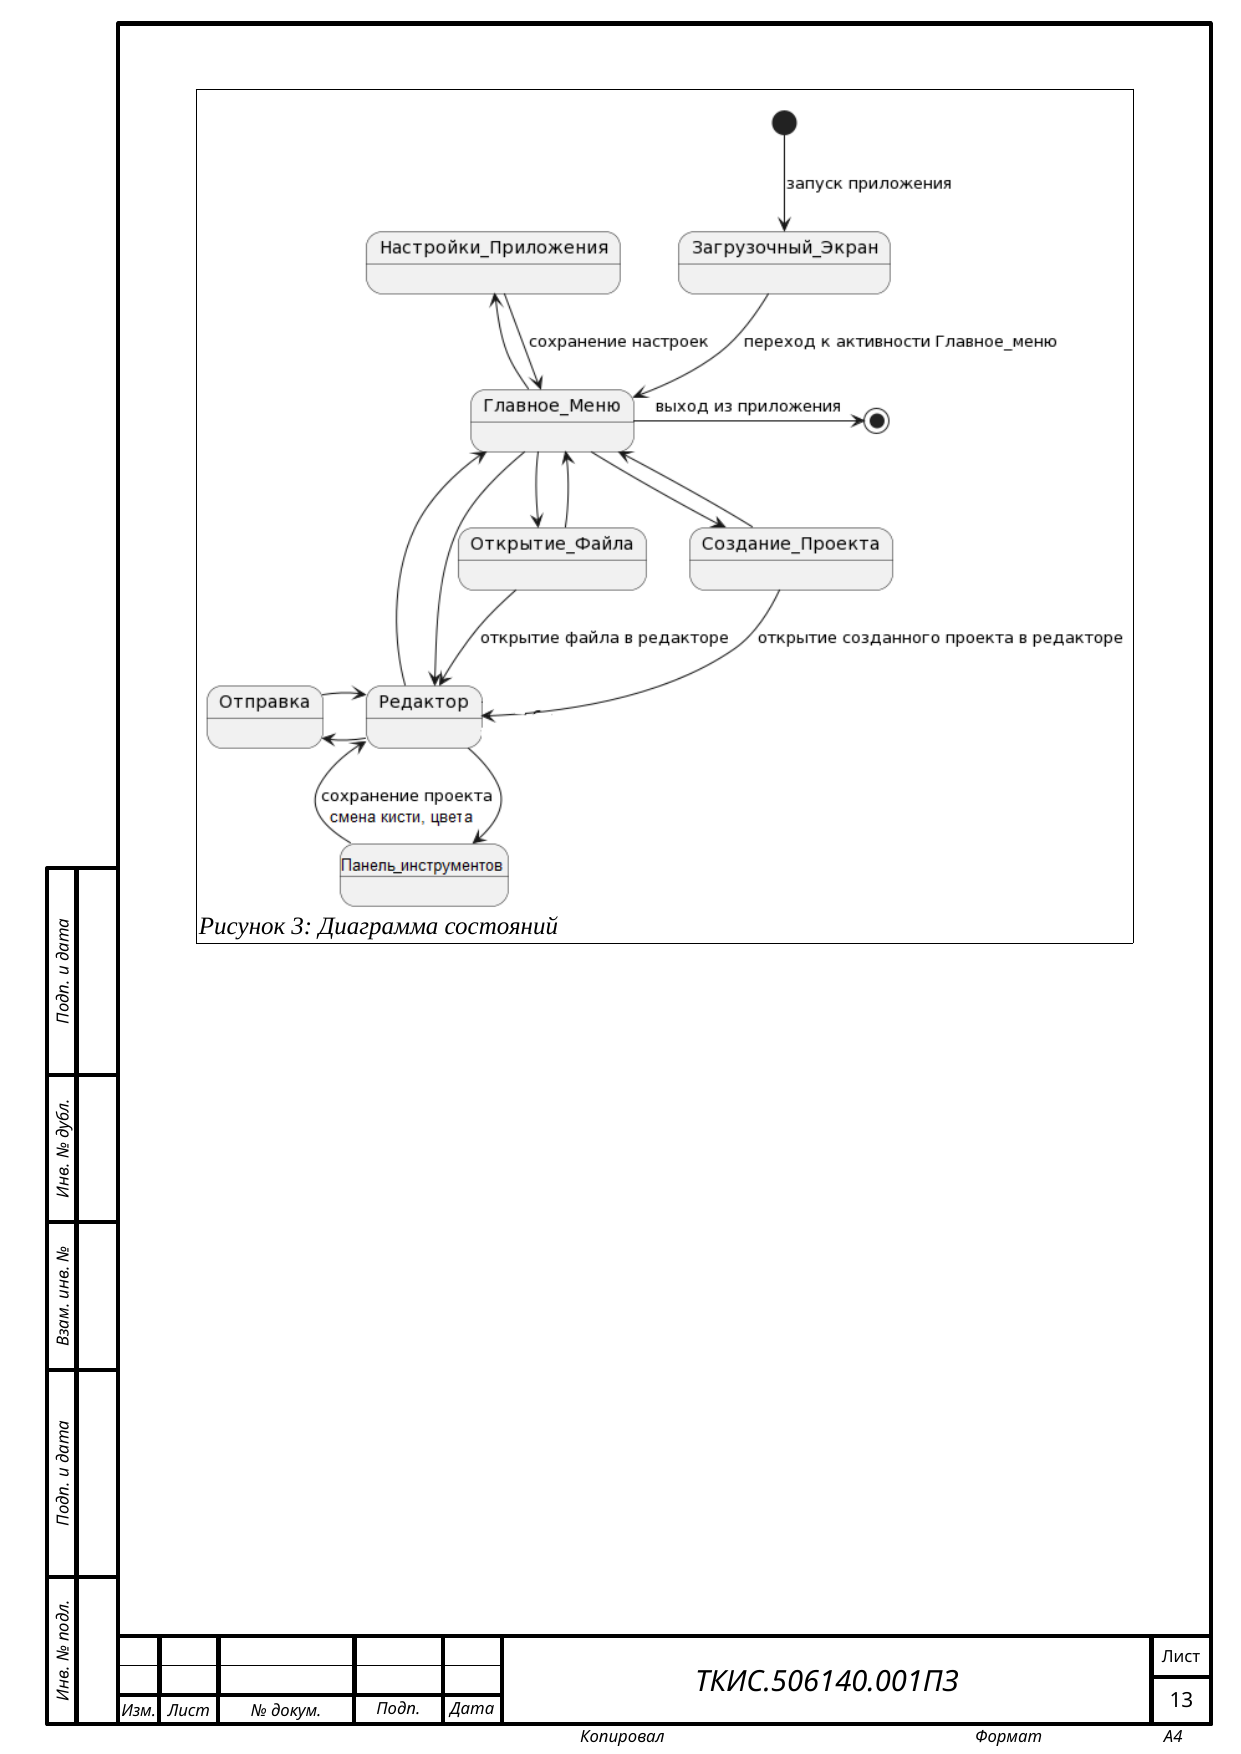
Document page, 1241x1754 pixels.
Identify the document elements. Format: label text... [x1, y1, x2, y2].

picture [198, 104, 1131, 912]
text Рисунок 3: Диаграмма состояний [199, 912, 1130, 940]
